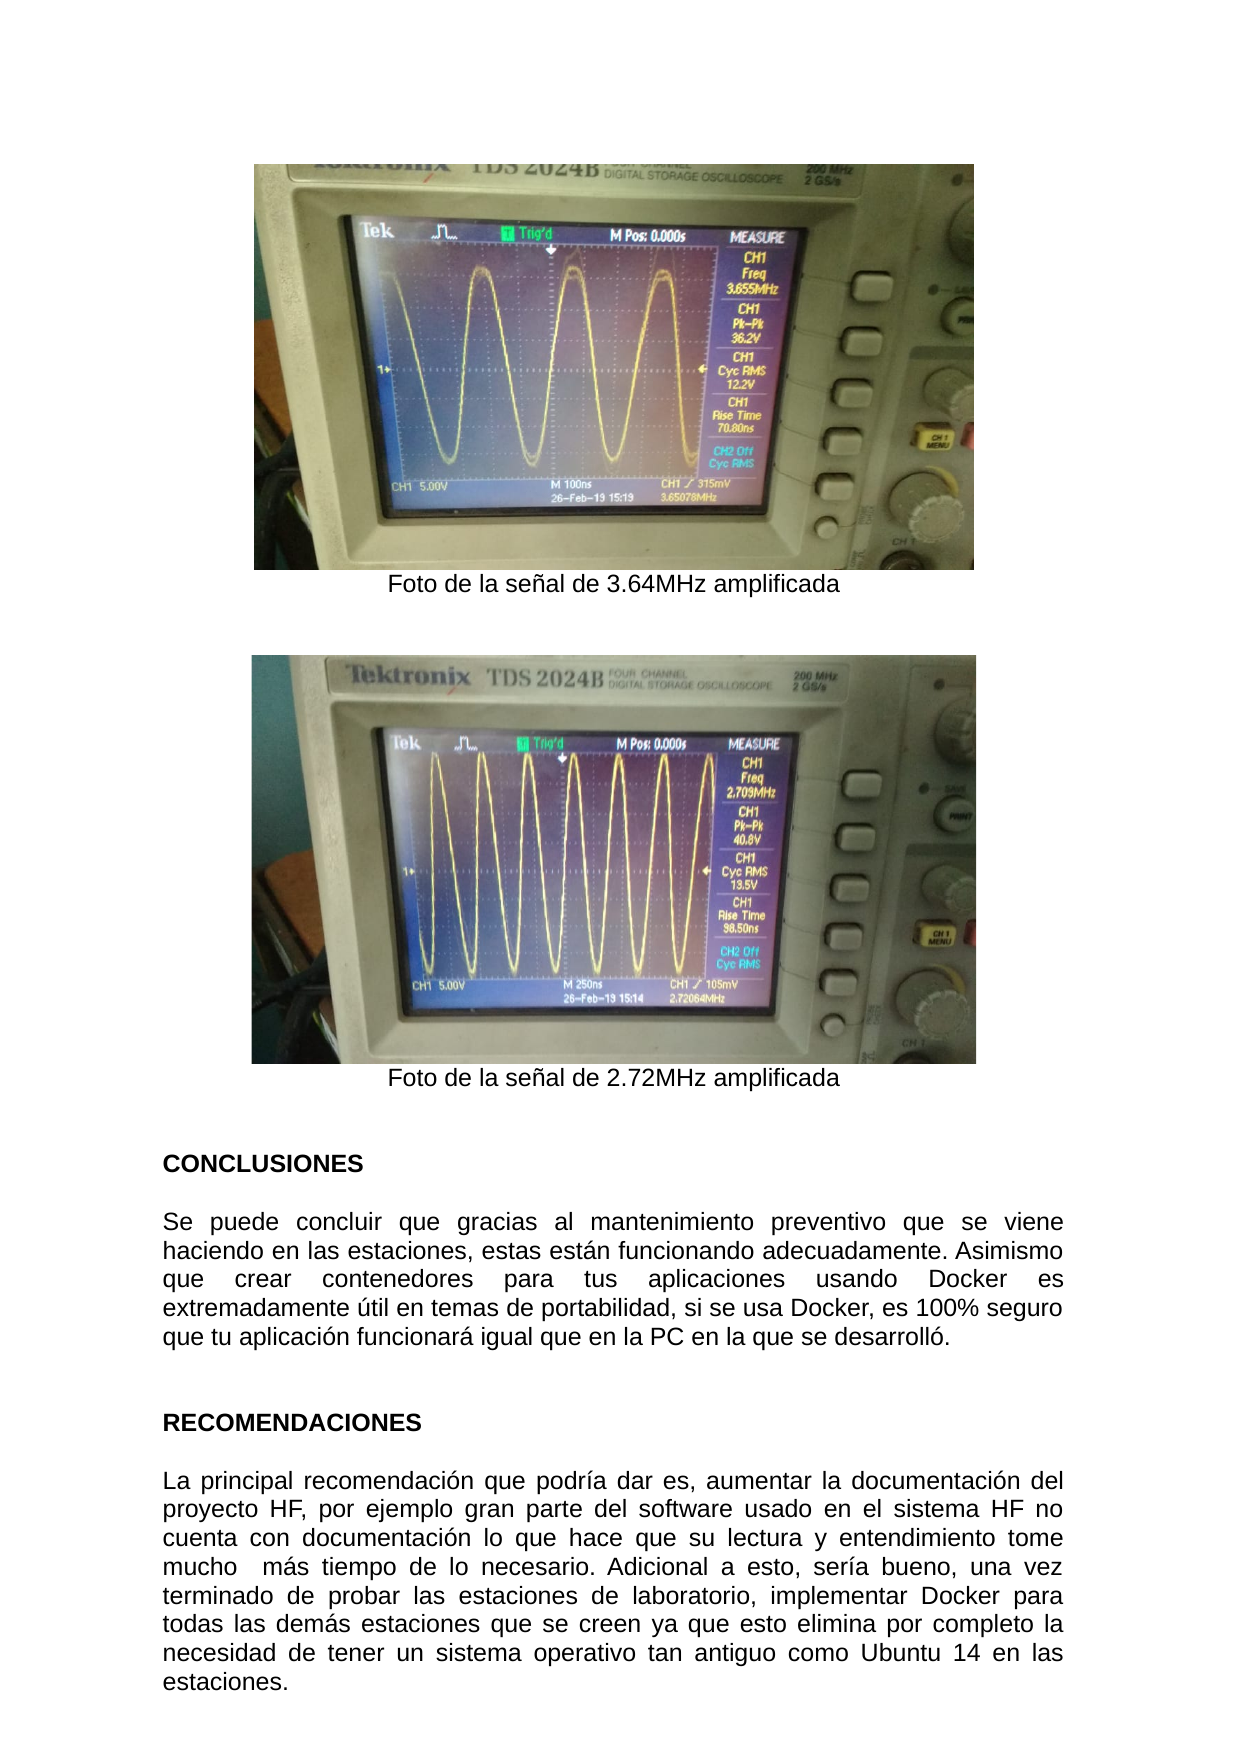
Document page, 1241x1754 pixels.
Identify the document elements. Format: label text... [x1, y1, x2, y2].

text Se puede concluir que gracias al mantenimiento preventivo que se viene haciendo en las estaciones, estas están funcionando adecuadamente. Asimismo que crear contenedores para tus aplicaciones usando Docker es extremadamente útil en temas de portabilidad, si se usa Docker, es 100% seguro que tu aplicación funcionará igual que en la PC en la que se desarrolló. [162, 1207, 1065, 1351]
text RECOMENDACIONES [162, 1408, 1065, 1437]
text La principal recomendación que podría dar es, aumentar la documentación del proyecto HF, por ejemplo gran parte del software usado en el sistema HF no cuenta con documentación lo que hace que su lectura y entendimiento tome mucho más tiempo de lo necesario. Adicional a esto, sería bueno, una vez terminado de probar las estaciones de laboratorio, implementar Docker para todas las demás estaciones que se creen ya que esto elimina por completo la necesidad de tener un sistema operativo tan antiguo como Ubuntu 14 en las estaciones. [162, 1466, 1065, 1696]
text CONCLUSIONES [162, 1149, 1065, 1178]
text Foto de la señal de 3.64MHz amplificada [162, 164, 1065, 598]
picture [251, 655, 977, 1064]
text Foto de la señal de 2.72MHz amplificada [162, 656, 1065, 1092]
picture [254, 164, 974, 570]
